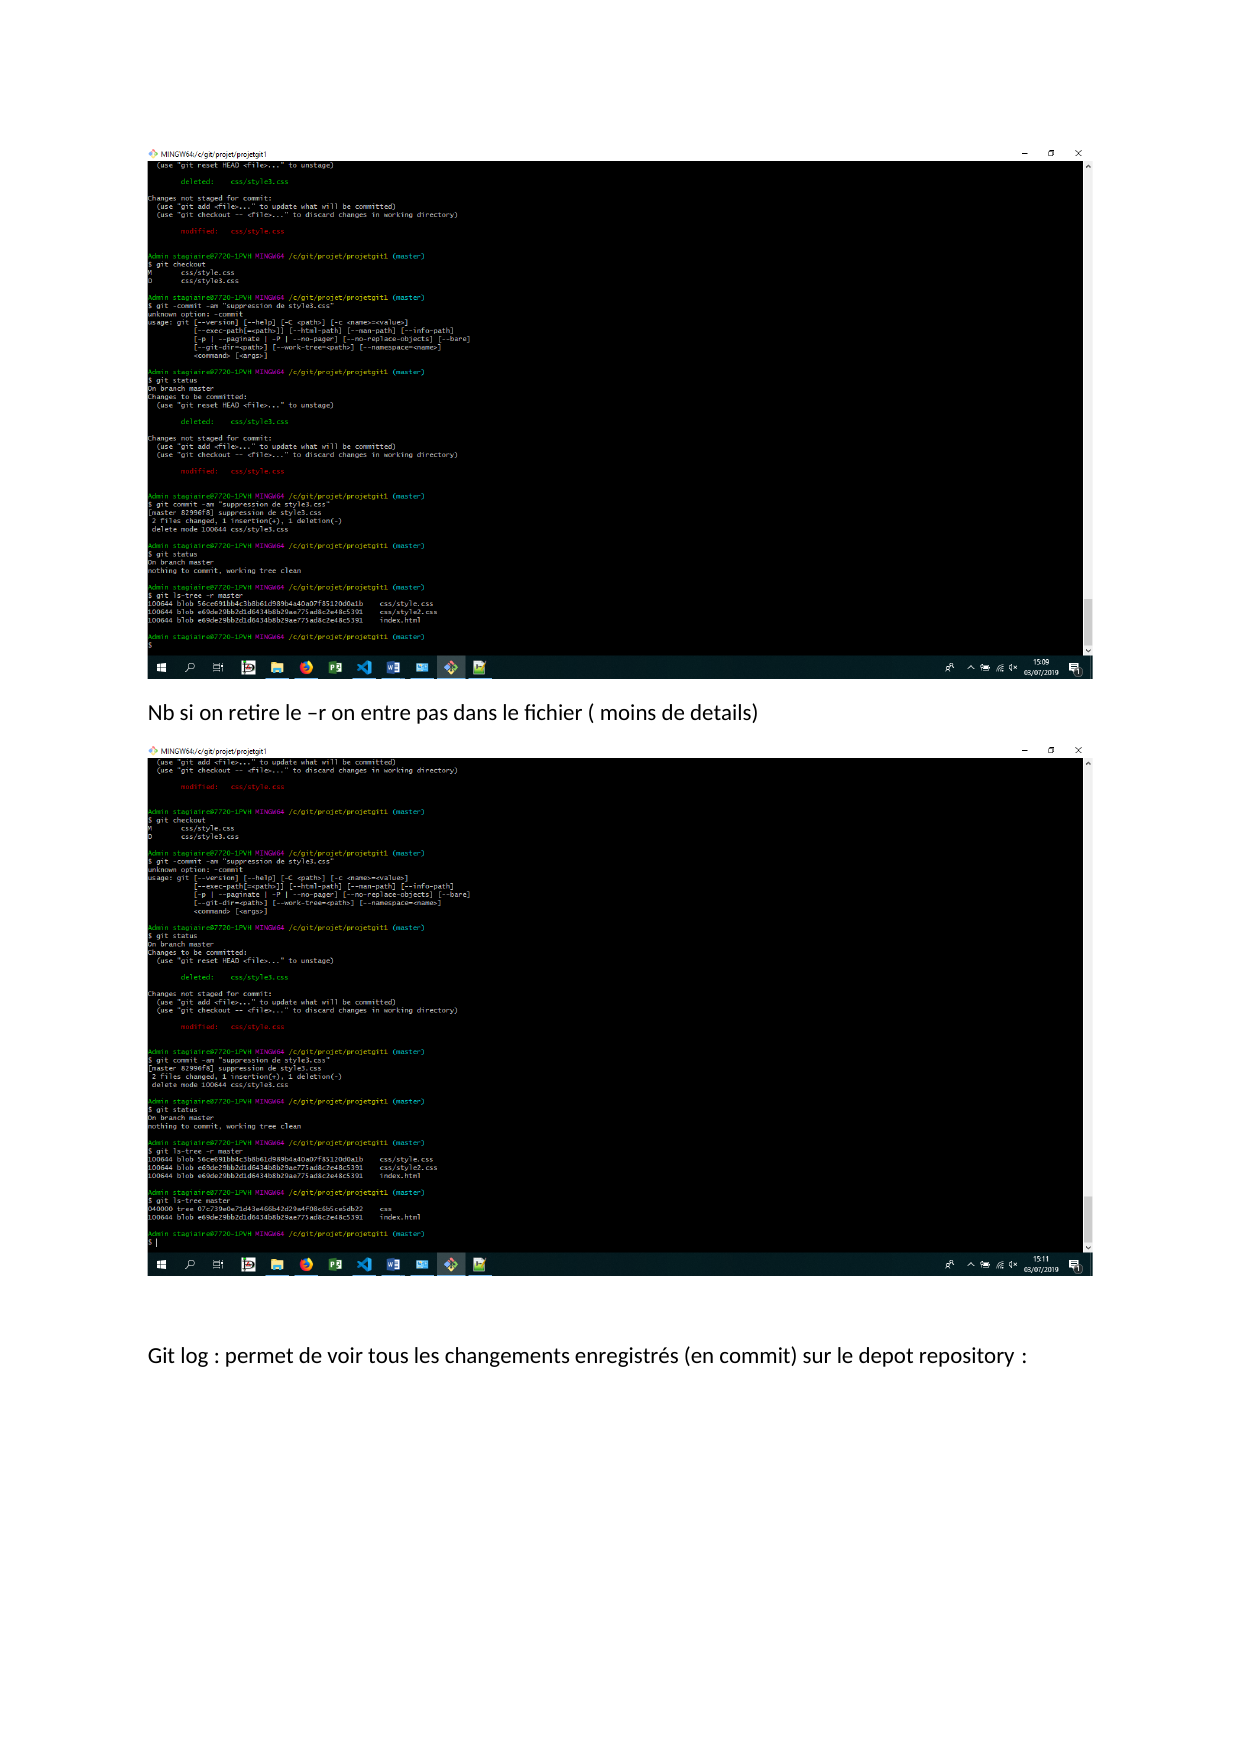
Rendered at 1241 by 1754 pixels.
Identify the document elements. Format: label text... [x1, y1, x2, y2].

picture [147, 744, 1093, 1276]
text Git log : permet de voir tous les changements enregistrés (en commit) sur le depot repository : [148, 1341, 1093, 1369]
picture [147, 147, 1093, 679]
text Nb si on retire le –r on entre pas dans le fichier ( moins de details) [148, 698, 1093, 726]
